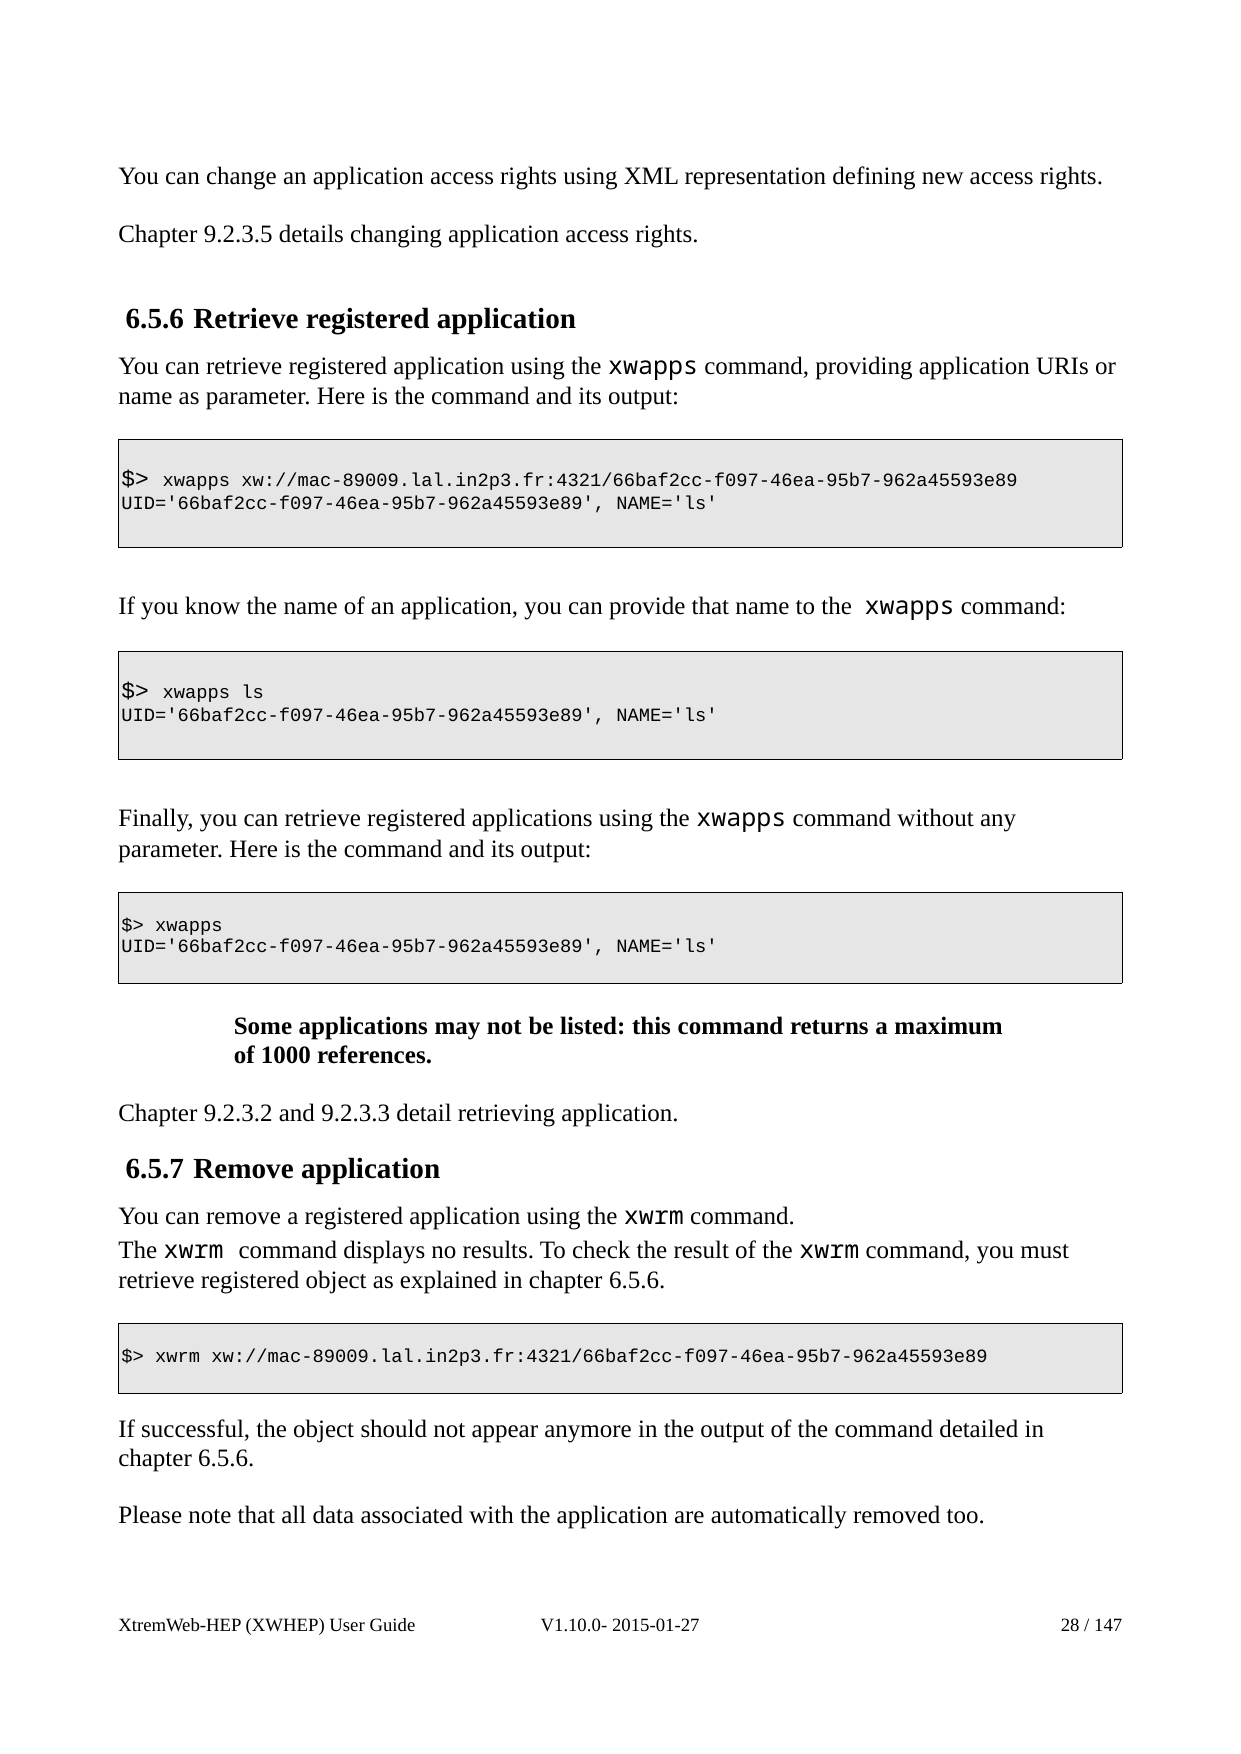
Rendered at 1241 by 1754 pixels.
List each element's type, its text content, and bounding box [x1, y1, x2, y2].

text UID='66baf2cc-f097-46ea-95b7-962a45593e89', NAME='ls' [119, 703, 1122, 724]
text Some applications may not be listed: this command returns a maximum of 1000 references. [233, 1011, 1004, 1069]
text $> xwapps xw://mac-89009.lal.in2p3.fr:4321/66baf2cc-f097-46ea-95b7-962a45593e89 [119, 465, 1122, 491]
text $> xwapps [119, 913, 1122, 934]
subtitle Retrieve registered application [118, 301, 1122, 335]
text If you know the name of an application, you can provide that name to the xwapps command: [118, 588, 1122, 622]
text Please note that all data associated with the application are automatically removed too. [118, 1501, 1122, 1529]
text UID='66baf2cc-f097-46ea-95b7-962a45593e89', NAME='ls' [119, 491, 1122, 512]
text Finally, you can retrieve registered applications using the xwapps command without any parameter. Here is the command and its output: [118, 800, 1122, 863]
text $> xwrm xw://mac-89009.lal.in2p3.fr:4321/66baf2cc-f097-46ea-95b7-962a45593e89 [119, 1344, 1122, 1366]
text If successful, the object should not appear anymore in the output of the command detailed in chapter 6.5.6. [118, 1414, 1122, 1472]
text You can retrieve registered application using the xwapps command, providing application URIs or name as parameter. Here is the command and its output: [118, 347, 1122, 410]
text Chapter 9.2.3.2 and 9.2.3.3 detail retrieving application. [118, 1098, 1122, 1126]
text UID='66baf2cc-f097-46ea-95b7-962a45593e89', NAME='ls' [119, 934, 1122, 955]
text The xwrm command displays no results. To check the result of the xwrm command, you must retrieve registered object as explained in chapter 6.5.6. [118, 1231, 1122, 1294]
text You can remove a registered application using the xwrm command. [118, 1197, 1122, 1231]
subtitle Remove application [118, 1151, 1122, 1185]
text Chapter 9.2.3.5 details changing application access rights. [118, 219, 1122, 247]
text You can change an application access rights using XML representation defining new access rights. [118, 161, 1122, 190]
text $> xwapps ls [119, 677, 1122, 703]
